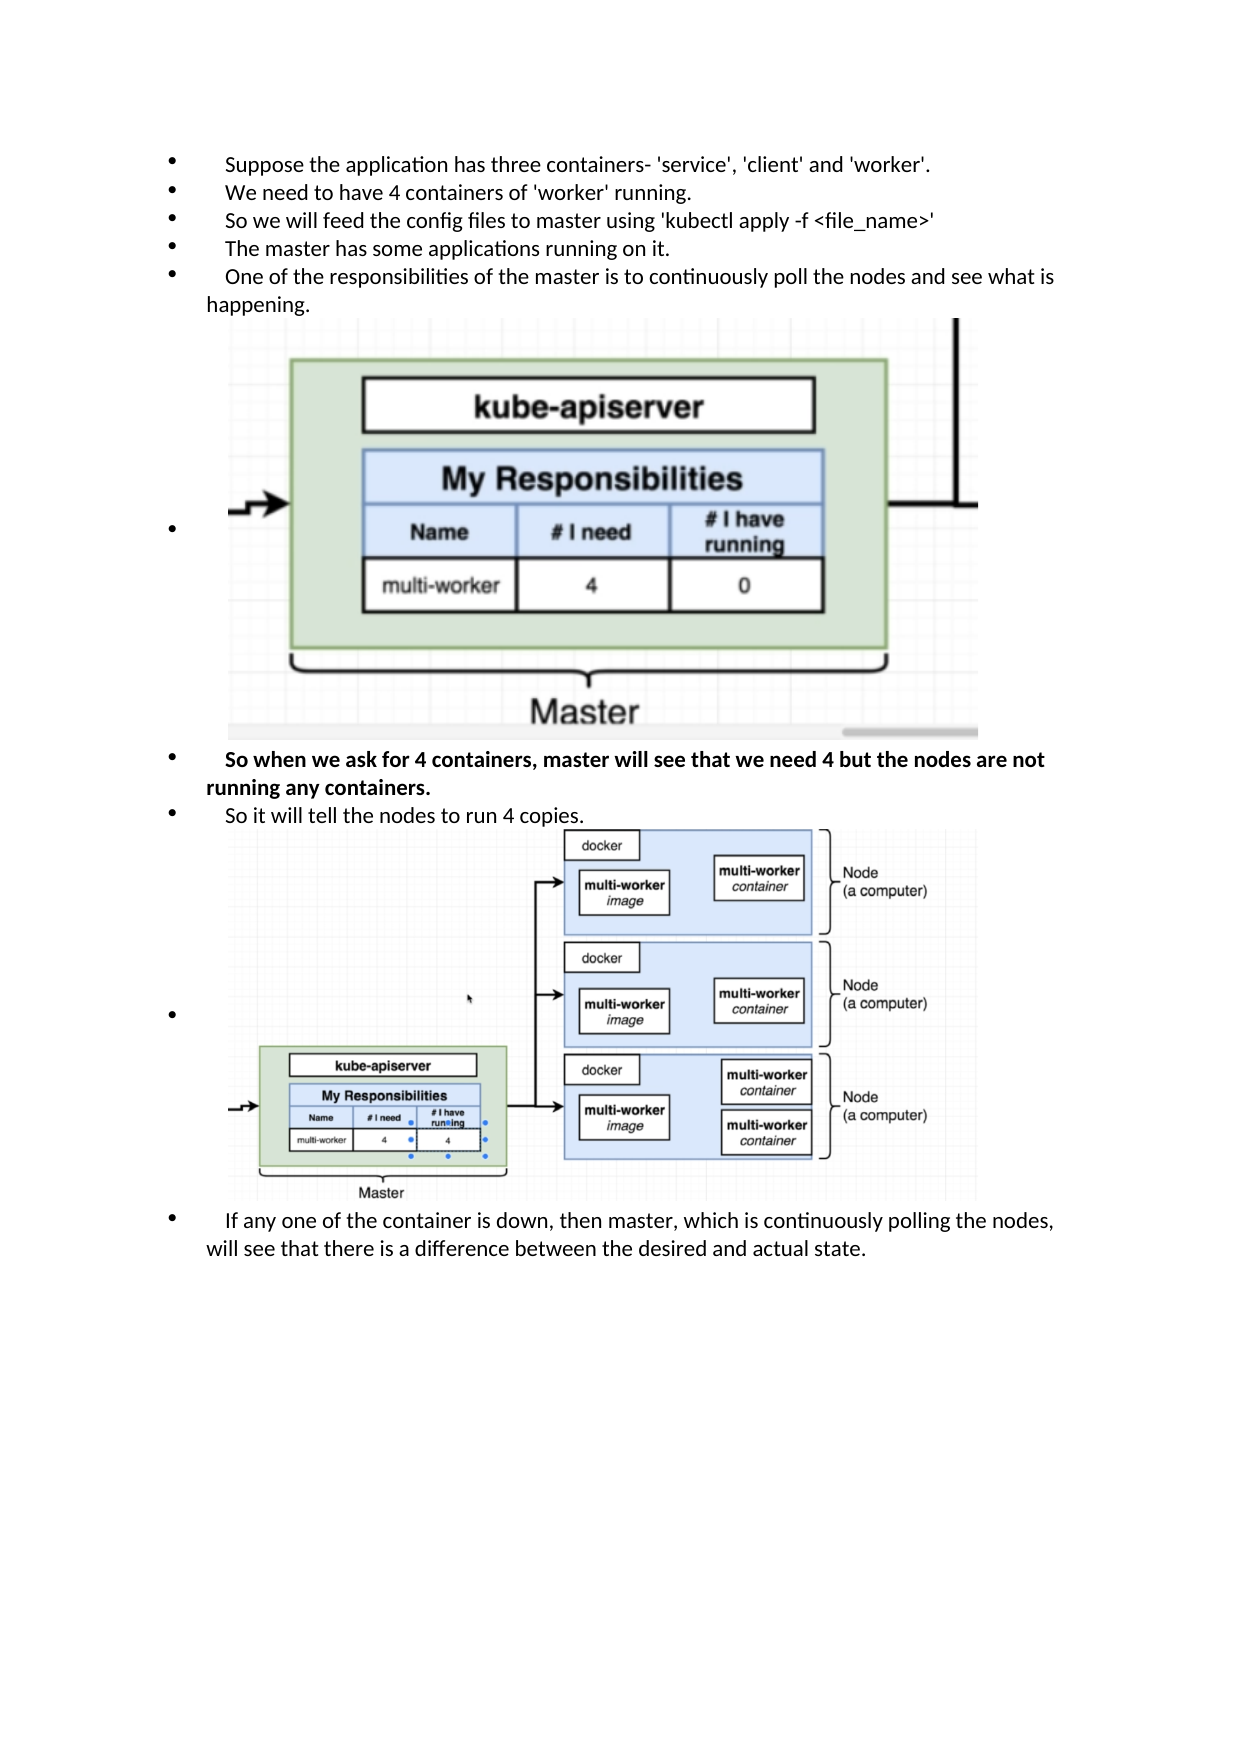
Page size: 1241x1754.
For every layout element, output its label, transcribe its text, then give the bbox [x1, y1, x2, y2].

list So it will tell the nodes to run 4 copies. [169, 802, 1090, 829]
list So we will feed the config files to master using 'kubectl apply -f <file_name>' [169, 206, 1090, 234]
picture [228, 829, 979, 1201]
list One of the responsibilities of the master is to continuously poll the nodes and see what is happening. [169, 262, 1090, 318]
list If any one of the container is down, then master, which is continuously polling the nodes, will see that there is a difference between the desired and actual state. [169, 1206, 1090, 1262]
list Suppose the application has three containers- 'service', 'client' and 'worker'. [169, 150, 1090, 178]
picture [228, 318, 979, 740]
list So when we ask for 4 containers, master will see that we need 4 but the nodes are not running any containers. [169, 746, 1090, 802]
list The master has some applications running on it. [169, 234, 1090, 262]
list We need to have 4 containers of 'worker' running. [169, 178, 1090, 206]
